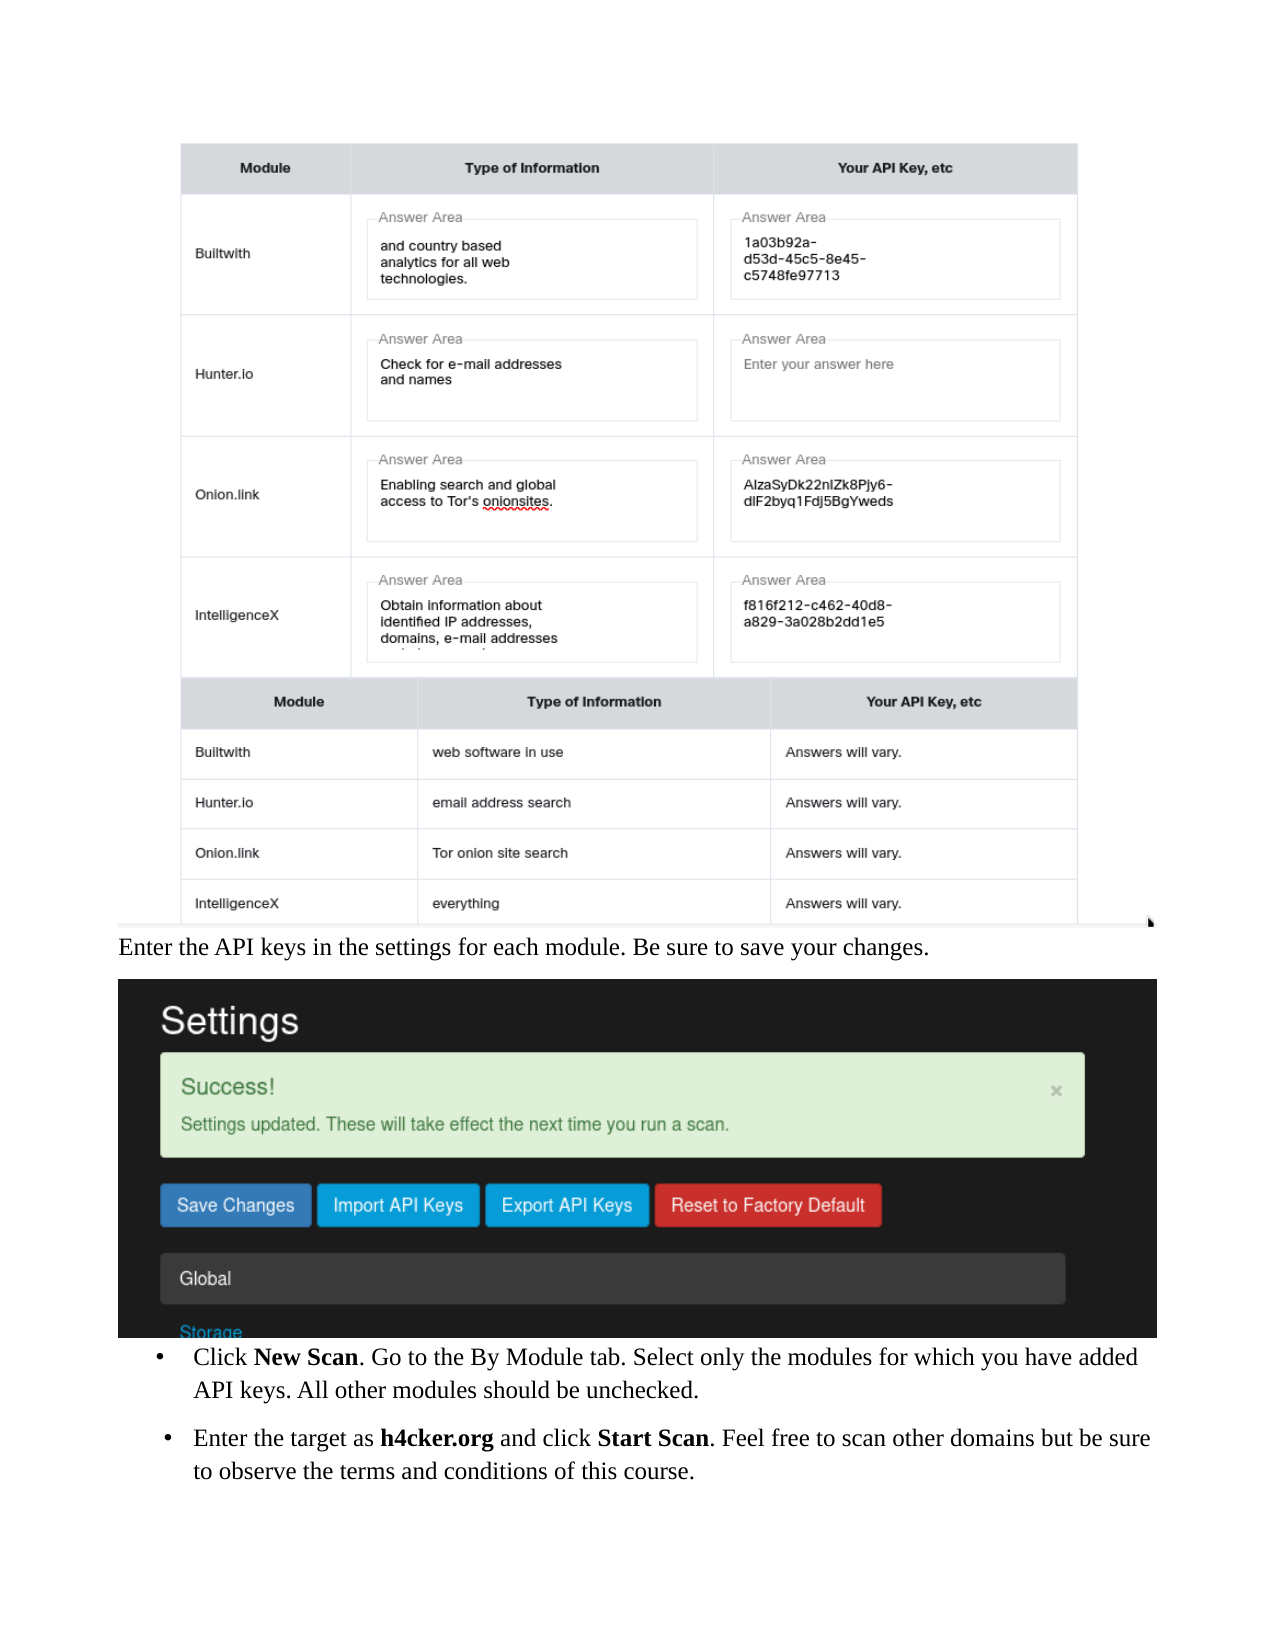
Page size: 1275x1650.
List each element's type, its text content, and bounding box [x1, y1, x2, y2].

picture [210, 1331, 218, 1338]
picture [118, 979, 1157, 1338]
picture [118, 118, 1157, 928]
picture [184, 1327, 197, 1338]
list Click New Scan. Go to the By Module tab. Select only the modules for which you have added API keys. All other modules should be unchecked. [156, 1338, 1157, 1404]
list Enter the target as h4cker.org and click Start Scan. Feel free to scan other domains but be sure to observe the terms and conditions of this course. [164, 1423, 1157, 1484]
text Enter the API keys in the settings for each module. Be sure to save your changes. [118, 928, 1157, 961]
